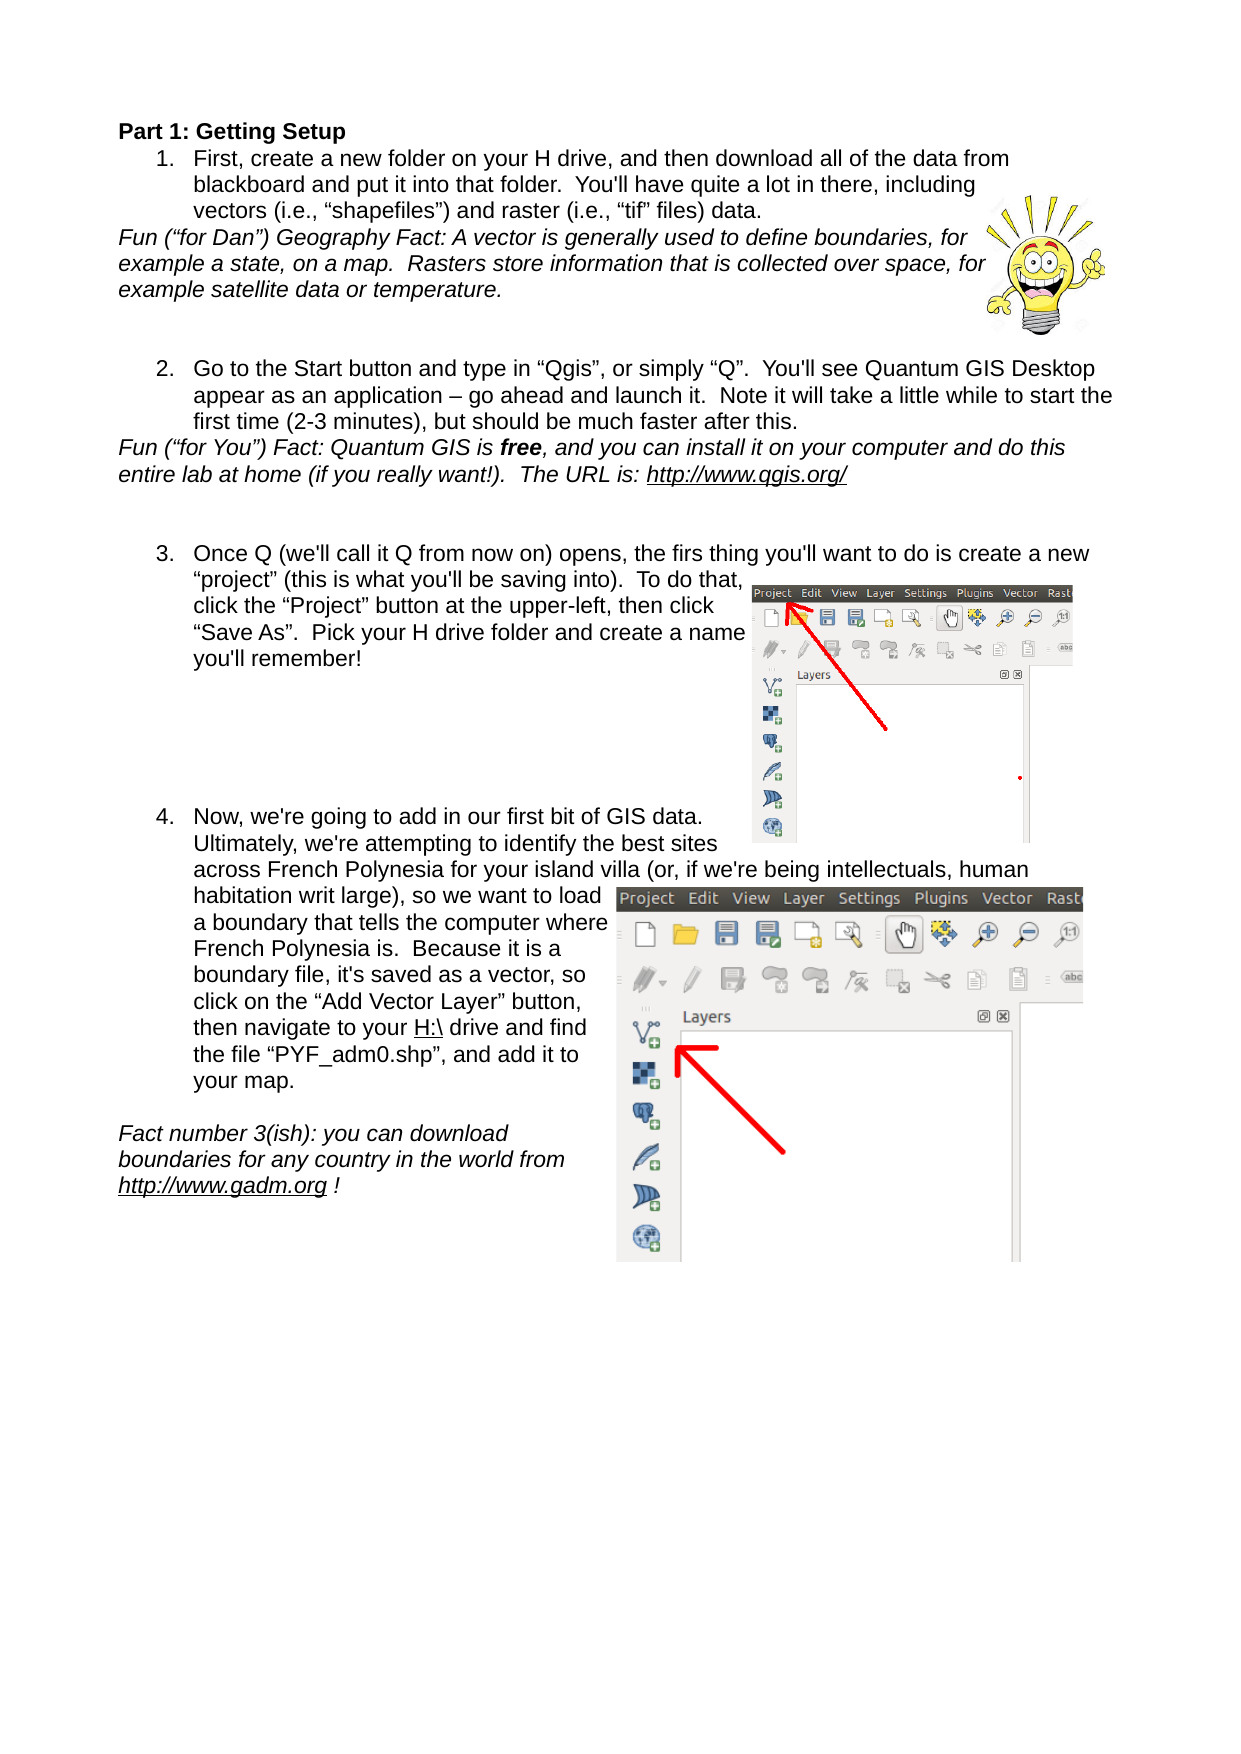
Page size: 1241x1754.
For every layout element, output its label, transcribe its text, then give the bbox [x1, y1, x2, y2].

text Fun (“for You”) Fact: Quantum GIS is free, and you can install it on your computer and do this entire lab at home (if you really want!). The URL is: http://www.qgis.org/ [118, 434, 1122, 487]
text Fun (“for Dan”) Geography Fact: A vector is generally used to define boundaries, for example a state, on a map. Rasters store information that is collected over space, for example satellite data or temperature. [118, 223, 986, 303]
list Now, we're going to add in our first bit of GIS data. Ultimately, we're attempting to identify the best sites across French Polynesia for your island villa (or, if we're being intellectuals, human habitation writ large), so we want to load a boundary that tells the computer where French Polynesia is. Because it is a boundary file, it's saved as a vector, so click on the “Add Vector Layer” button, then navigate to your H:\ drive and find the file “PYF_adm0.shp”, and add it to your map. [156, 803, 1122, 1119]
picture [751, 585, 1073, 843]
picture [616, 887, 1084, 1262]
list Once Q (we'll call it Q from now on) opens, the firs thing you'll want to do is create a new “project” (this is what you'll be saving into). To do that, click the “Project” button at the upper-left, then click “Save As”. Pick your H drive folder and create a name you'll remember! [156, 540, 1122, 803]
list Go to the Start button and type in “Qgis”, or simply “Q”. You'll see Quantum GIS Desktop appear as an application – go ahead and launch it. Note it will take a little while to start the first time (2-3 minutes), but should be much faster after this. [156, 355, 1122, 434]
text Part 1: Getting Setup [118, 118, 1122, 144]
text [1084, 1119, 1122, 1199]
list First, create a new folder on your H drive, and then download all of the data from blackboard and put it into that folder. You'll have quite a lot in there, including vectors (i.e., “shapefiles”) and raster (i.e., “tif” files) data. [156, 144, 1122, 223]
text Fact number 3(ish): you can download boundaries for any country in the world from http://www.gadm.org ! [118, 1119, 616, 1199]
picture [986, 195, 1105, 335]
